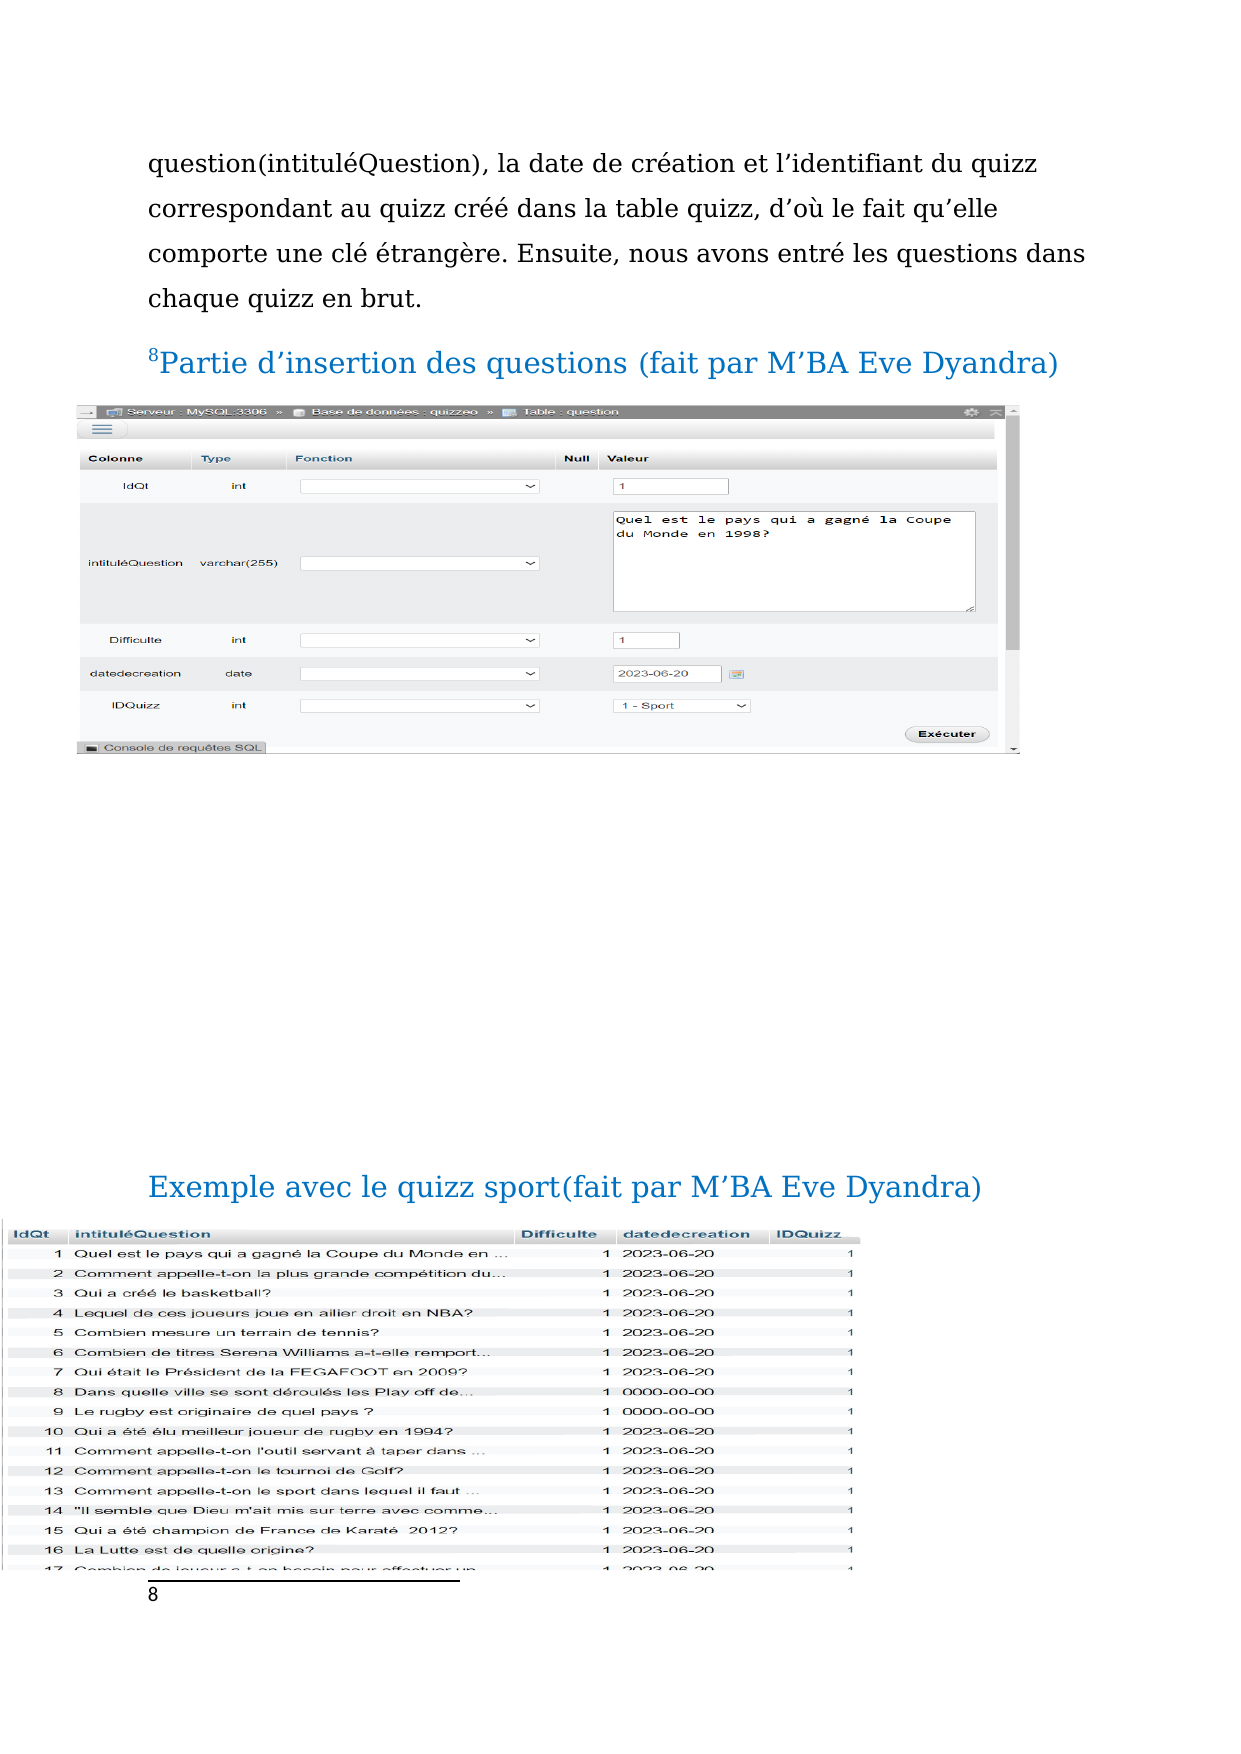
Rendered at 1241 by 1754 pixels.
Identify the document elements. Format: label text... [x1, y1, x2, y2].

text Exemple avec le quizz sport(fait par M’BA Eve Dyandra) [148, 1168, 1093, 1203]
text Partie d’insertion des questions (fait par M’BA Eve Dyandra) [148, 344, 1093, 379]
text question(intituléQuestion), la date de création et l’identifiant du quizz correspondant au quizz créé dans la table quizz, d’où le fait qu’elle comporte une clé étrangère. Ensuite, nous avons entré les questions dans chaque quizz en brut. [148, 148, 1093, 313]
